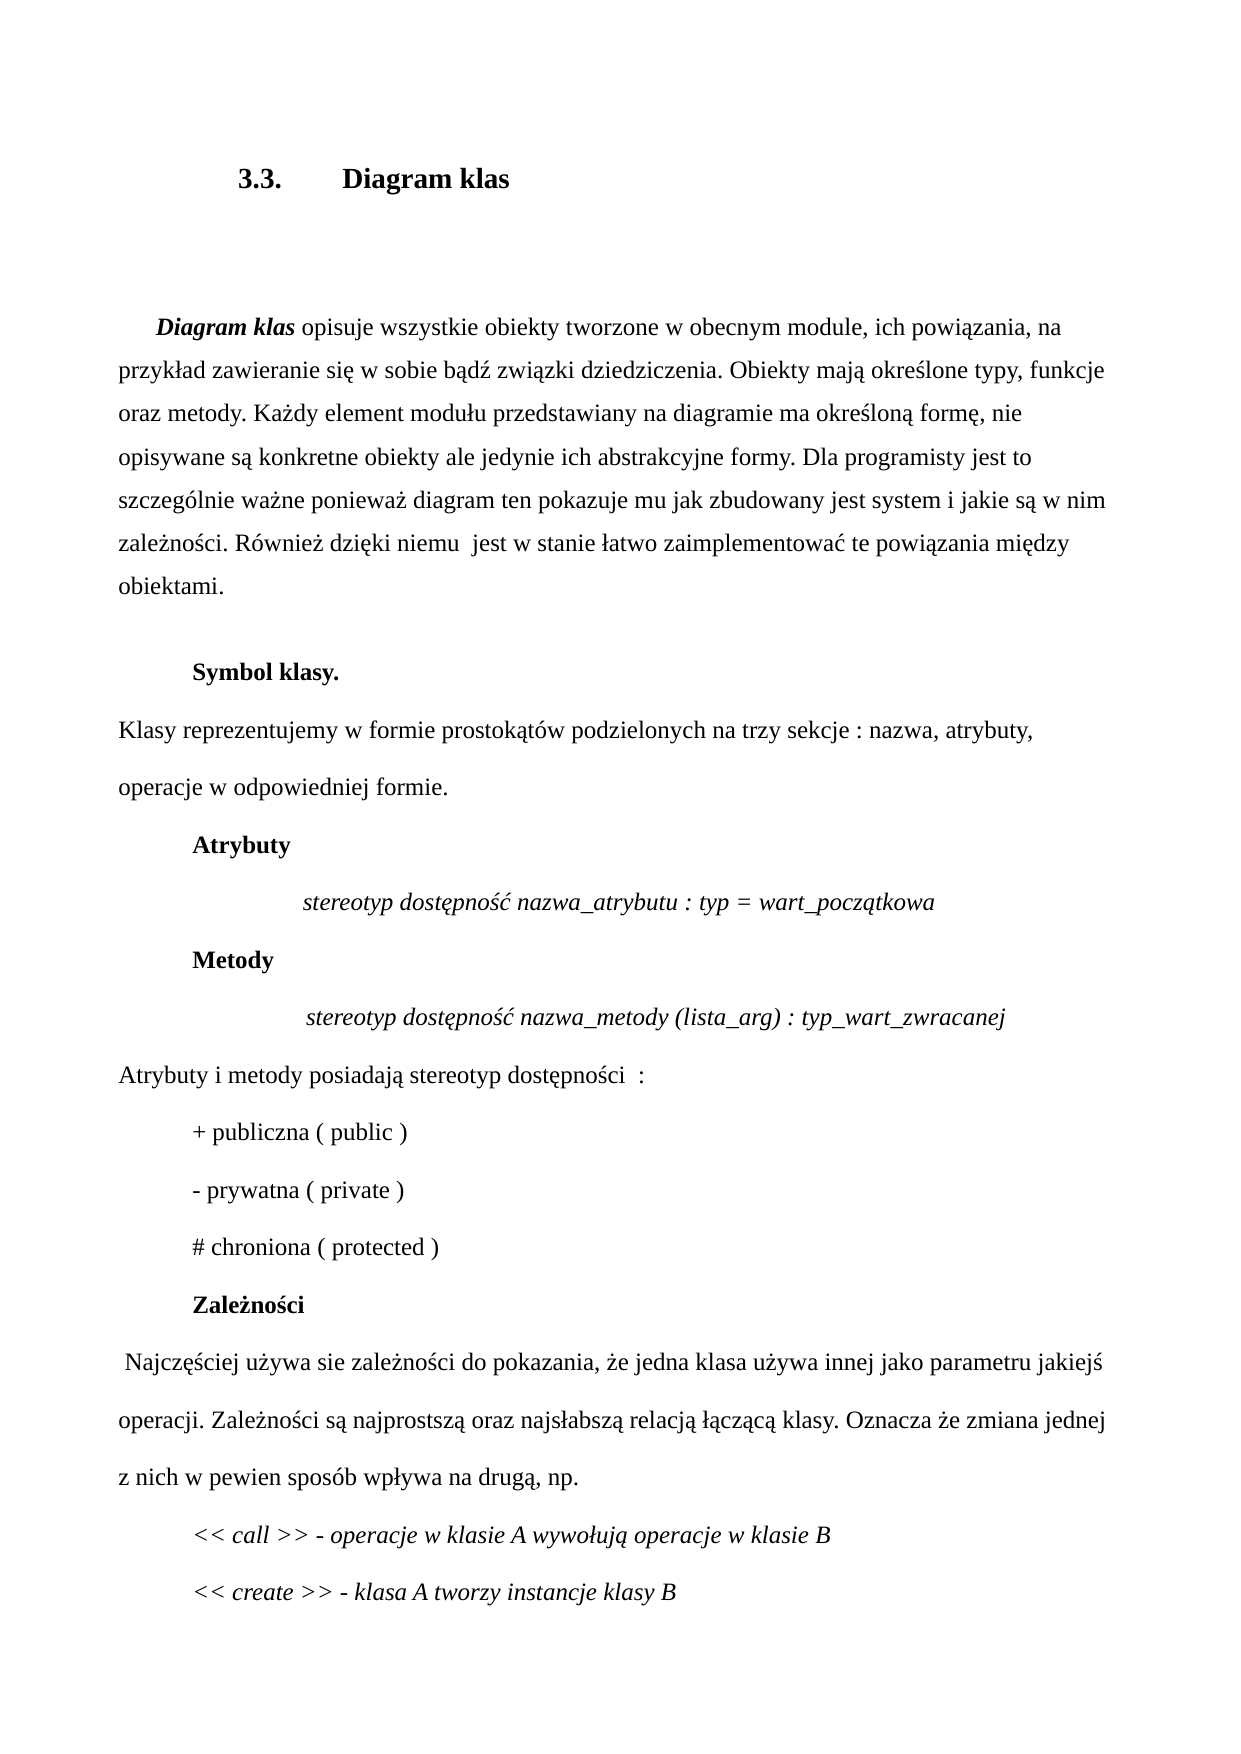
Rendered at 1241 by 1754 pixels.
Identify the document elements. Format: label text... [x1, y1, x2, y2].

text Atrybuty i metody posiadają stereotyp dostępności : [118, 1060, 1122, 1088]
list Diagram klas [231, 161, 1122, 245]
text + publiczna ( public ) [118, 1117, 1122, 1146]
text Najczęściej używa sie zależności do pokazania, że jedna klasa używa innej jako parametru jakiejś operacji. Zależności są najprostszą oraz najsłabszą relacją łączącą klasy. Oznacza że zmiana jednej z nich w pewien sposób wpływa na drugą, np. [118, 1347, 1122, 1491]
text stereotyp dostępność nazwa_atrybutu : typ = wart_początkowa [118, 887, 1122, 916]
text - prywatna ( private ) [118, 1175, 1122, 1203]
text stereotyp dostępność nazwa_metody (lista_arg) : typ_wart_zwracanej [118, 1002, 1122, 1031]
text << create >> - klasa A tworzy instancje klasy B [118, 1577, 1122, 1606]
text << call >> - operacje w klasie A wywołują operacje w klasie B [118, 1520, 1122, 1548]
text Atrybuty [118, 830, 1122, 858]
text # chroniona ( protected ) [118, 1232, 1122, 1261]
text Zależności [118, 1290, 1122, 1318]
text Klasy reprezentujemy w formie prostokątów podzielonych na trzy sekcje : nazwa, atrybuty, operacje w odpowiedniej formie. [118, 715, 1122, 801]
text Symbol klasy. [118, 657, 1122, 686]
text Diagram klas opisuje wszystkie obiekty tworzone w obecnym module, ich powiązania, na przykład zawieranie się w sobie bądź związki dziedziczenia. Obiekty mają określone typy, funkcje oraz metody. Każdy element modułu przedstawiany na diagramie ma określoną formę, nie opisywane są konkretne obiekty ale jedynie ich abstrakcyjne formy. Dla programisty jest to szczególnie ważne ponieważ diagram ten pokazuje mu jak zbudowany jest system i jakie są w nim zależności. Również dzięki niemu jest w stanie łatwo zaimplementować te powiązania między obiektami. [118, 312, 1122, 600]
text Metody [118, 945, 1122, 973]
